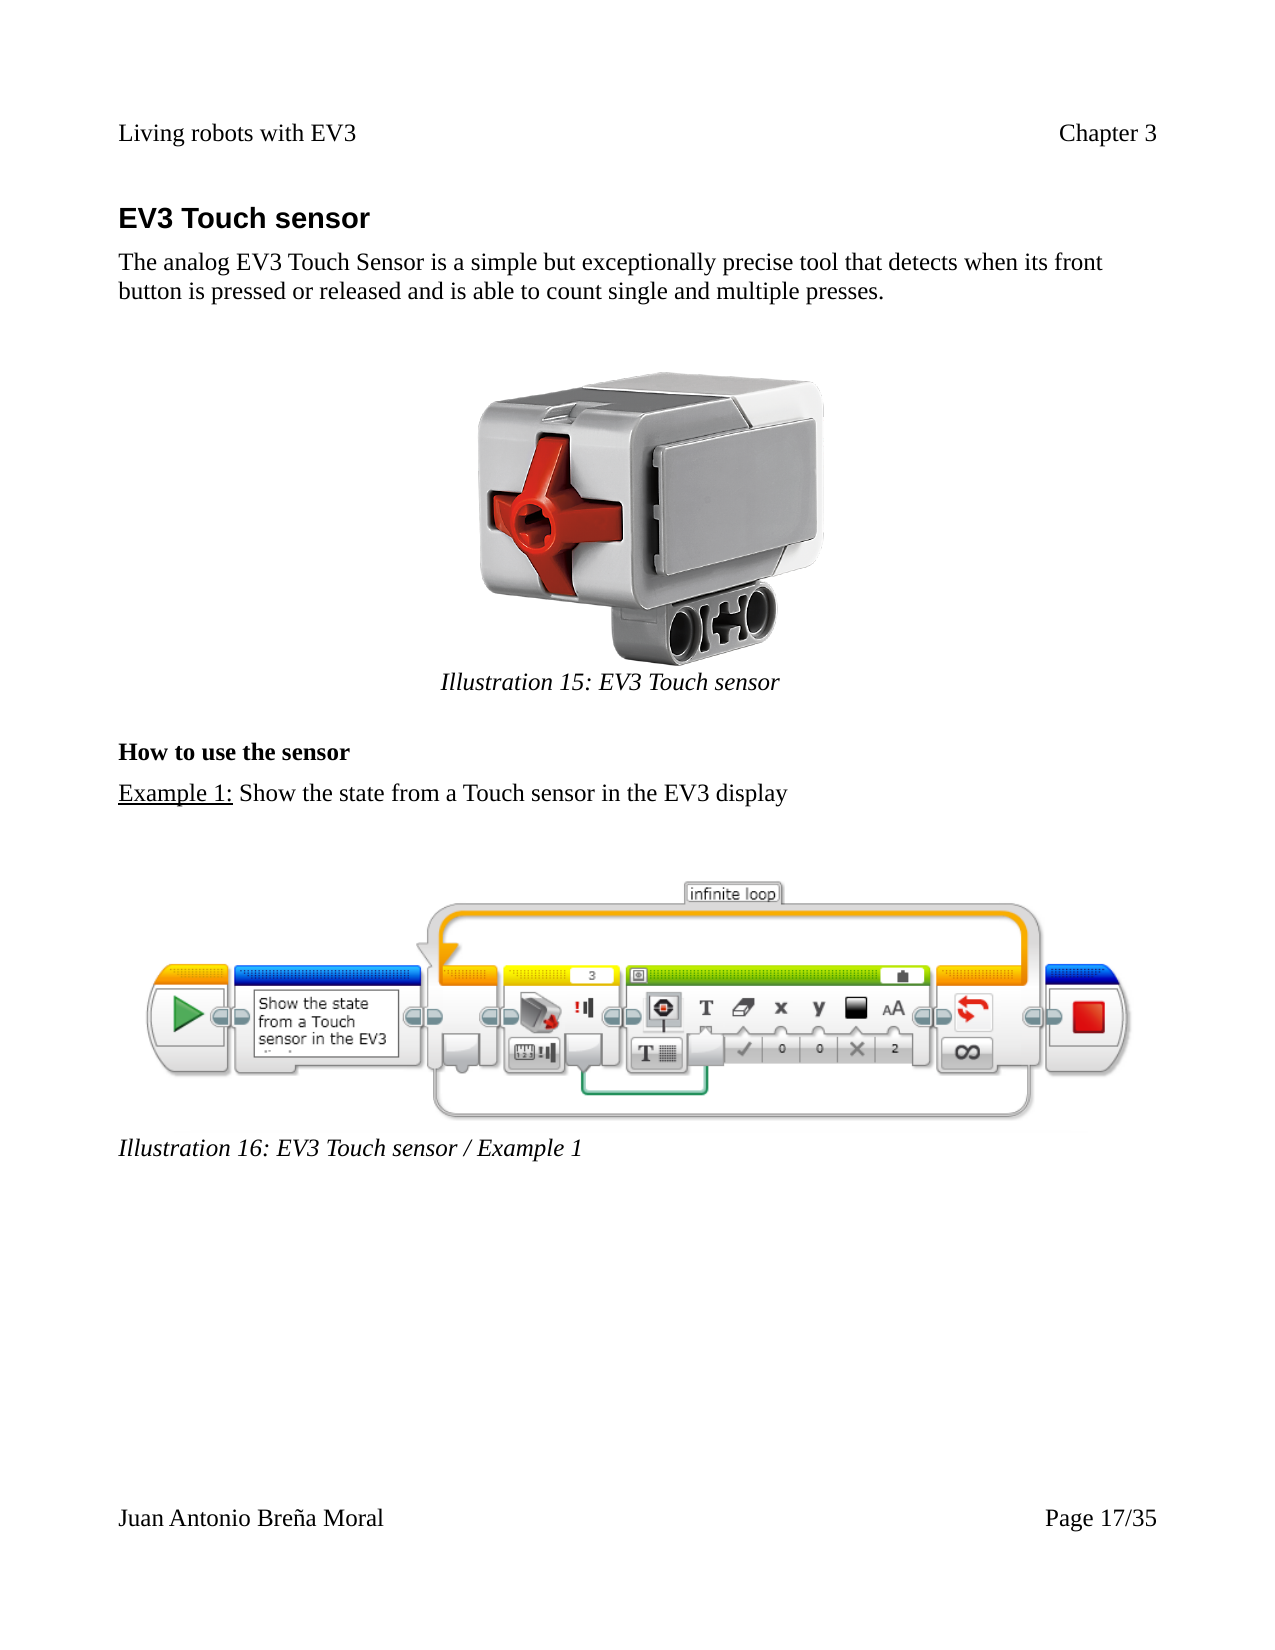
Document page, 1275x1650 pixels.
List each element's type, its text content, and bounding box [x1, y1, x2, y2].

picture [440, 371, 835, 667]
text The analog EV3 Touch Sensor is a simple but exceptionally precise tool that detects when its front button is pressed or released and is able to count single and multiple presses. [118, 247, 1157, 305]
text How to use the sensor [118, 737, 1157, 766]
text Illustration 16: EV3 Touch sensor / Example 1 [118, 1133, 1157, 1161]
picture [118, 873, 1157, 1133]
text Example 1: Show the state from a Touch sensor in the EV3 display [118, 778, 1157, 807]
subtitle EV3 Touch sensor [118, 201, 1157, 235]
text Illustration 15: EV3 Touch sensor [440, 667, 835, 696]
